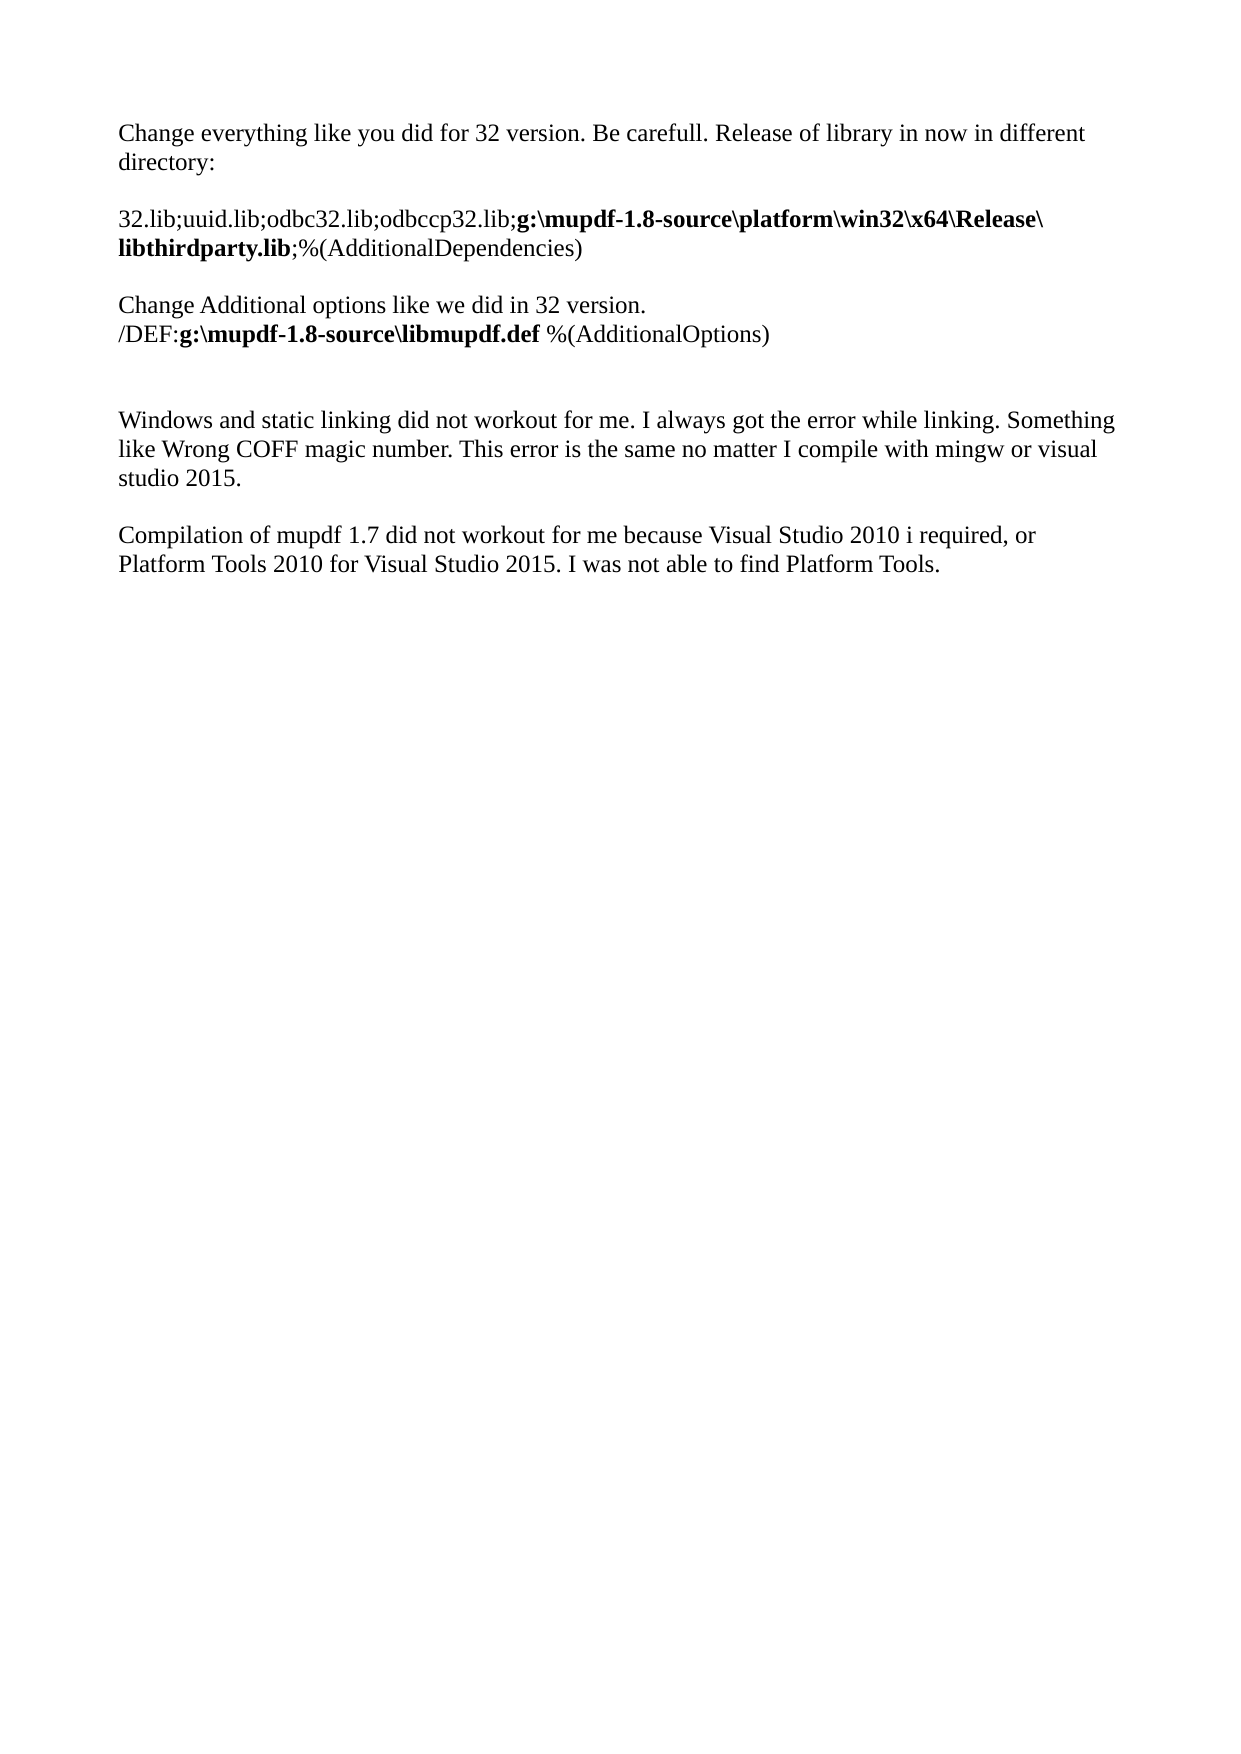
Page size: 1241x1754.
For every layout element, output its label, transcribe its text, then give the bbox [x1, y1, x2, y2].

text 32.lib;uuid.lib;odbc32.lib;odbccp32.lib;g:\mupdf-1.8-source\platform\win32\x64\Release\libthirdparty.lib;%(AdditionalDependencies) [118, 204, 1122, 262]
text Compilation of mupdf 1.7 did not workout for me because Visual Studio 2010 i required, or Platform Tools 2010 for Visual Studio 2015. I was not able to find Platform Tools. [118, 521, 1122, 578]
text /DEF:g:\mupdf-1.8-source\libmupdf.def %(AdditionalOptions) [118, 319, 1122, 348]
text Change everything like you did for 32 version. Be carefull. Release of library in now in different directory: [118, 118, 1122, 176]
text Windows and static linking did not workout for me. I always got the error while linking. Something like Wrong COFF magic number. This error is the same no matter I compile with mingw or visual studio 2015. [118, 406, 1122, 492]
text Change Additional options like we did in 32 version. [118, 291, 1122, 319]
